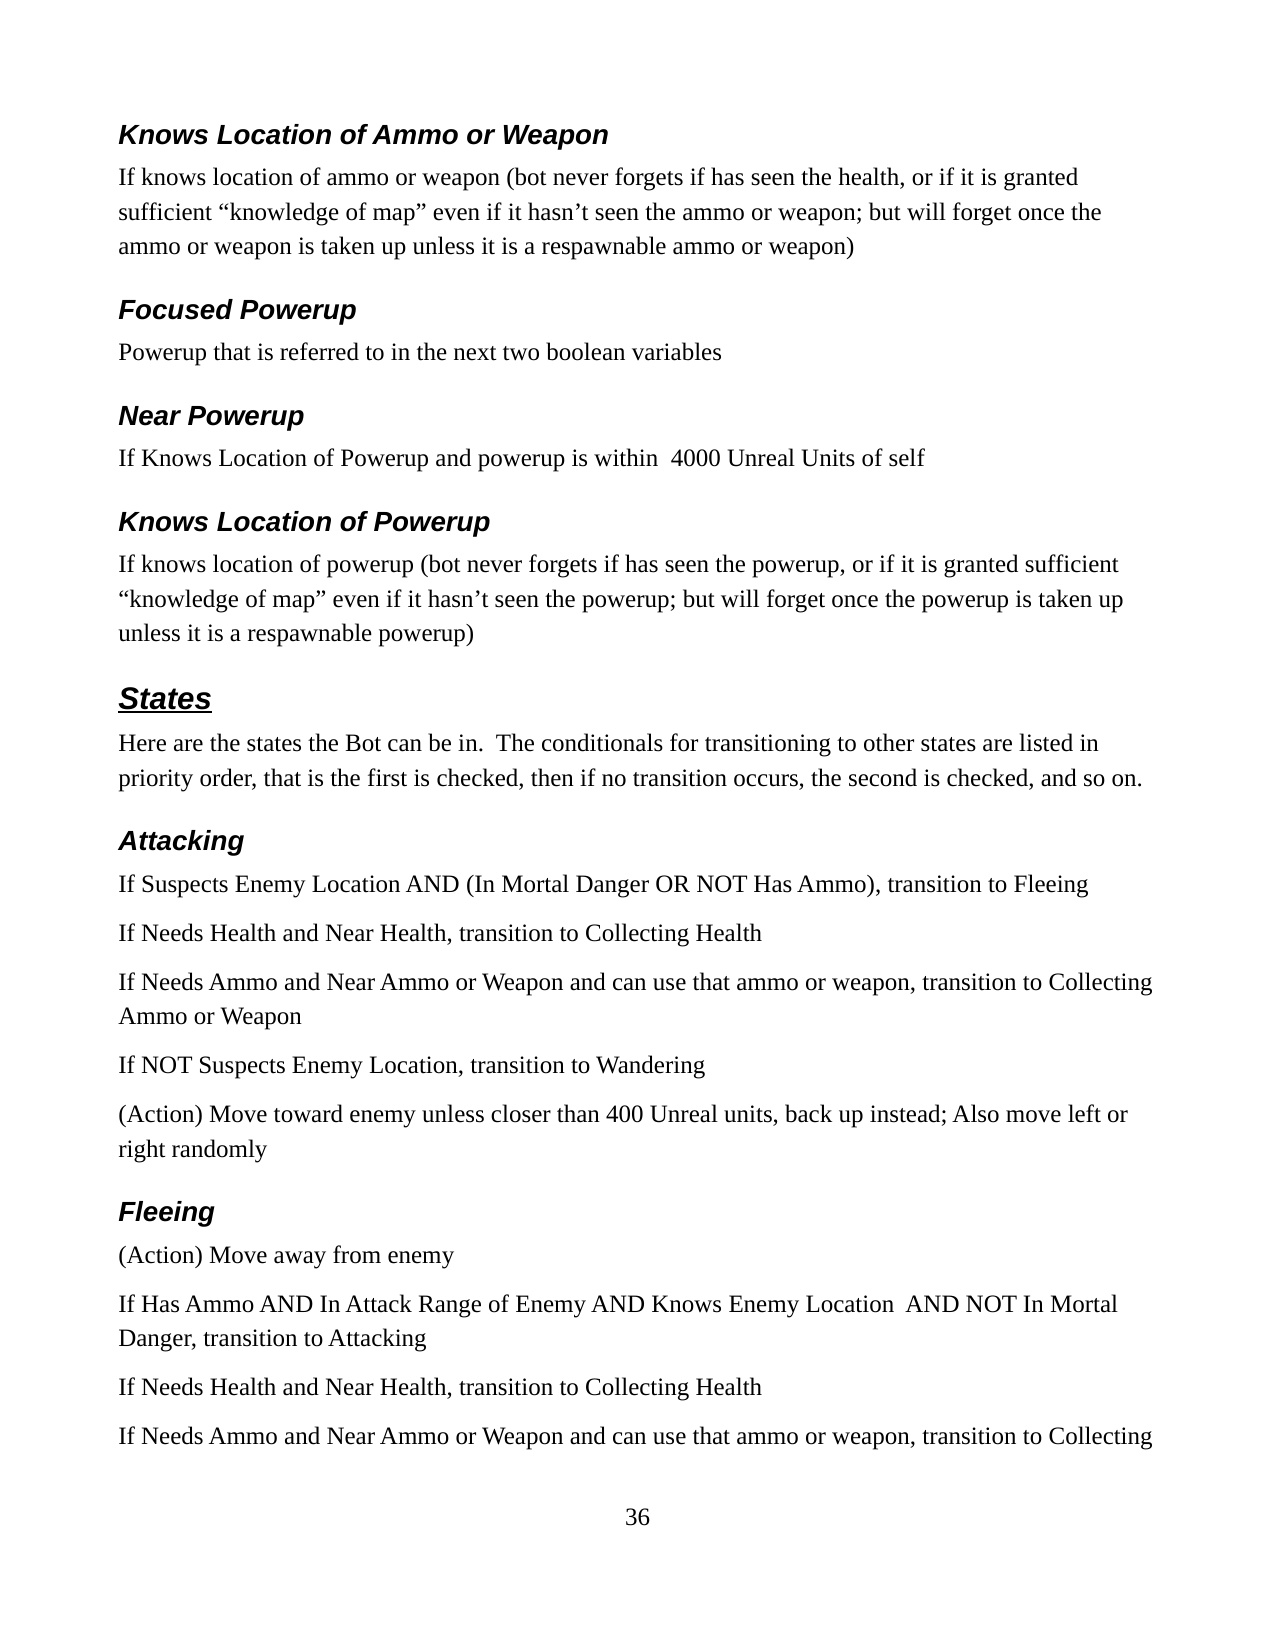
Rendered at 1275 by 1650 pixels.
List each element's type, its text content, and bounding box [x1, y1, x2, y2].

text If Has Ammo AND In Attack Range of Enemy AND Knows Enemy Location AND NOT In Mortal Danger, transition to Attacking [118, 1289, 1157, 1352]
subtitle Knows Location of Ammo or Weapon [118, 118, 1157, 150]
text Powerup that is referred to in the next two boolean variables [118, 337, 1157, 366]
text (Action) Move toward enemy unless closer than 400 Unreal units, back up instead; Also move left or right randomly [118, 1099, 1157, 1163]
text If Needs Ammo and Near Ammo or Weapon and can use that ammo or weapon, transition to Collecting [118, 1421, 1157, 1450]
text If Needs Health and Near Health, transition to Collecting Health [118, 918, 1157, 946]
text If Needs Health and Near Health, transition to Collecting Health [118, 1372, 1157, 1401]
subtitle Focused Powerup [118, 293, 1157, 325]
text If Needs Ammo and Near Ammo or Weapon and can use that ammo or weapon, transition to Collecting Ammo or Weapon [118, 967, 1157, 1030]
text If knows location of ammo or weapon (bot never forgets if has seen the health, or if it is granted sufficient “knowledge of map” even if it hasn’t seen the ammo or weapon; but will forget once the ammo or weapon is taken up unless it is a respawnable ammo or weapon) [118, 162, 1157, 260]
subtitle States [118, 680, 1157, 716]
text If Knows Location of Powerup and powerup is within 4000 Unreal Units of self [118, 443, 1157, 472]
text (Action) Move away from enemy [118, 1240, 1157, 1268]
subtitle Near Powerup [118, 399, 1157, 431]
subtitle Attacking [118, 824, 1157, 856]
text If NOT Suspects Enemy Location, transition to Wandering [118, 1050, 1157, 1079]
text If knows location of powerup (bot never forgets if has seen the powerup, or if it is granted sufficient “knowledge of map” even if it hasn’t seen the powerup; but will forget once the powerup is taken up unless it is a respawnable powerup) [118, 549, 1157, 647]
text If Suspects Enemy Location AND (In Mortal Danger OR NOT Has Ammo), transition to Fleeing [118, 869, 1157, 897]
subtitle Knows Location of Powerup [118, 505, 1157, 537]
subtitle Fleeing [118, 1195, 1157, 1227]
text Here are the states the Bot can be in. The conditionals for transitioning to other states are listed in priority order, that is the first is checked, then if no transition occurs, the second is checked, and so on. [118, 728, 1157, 791]
